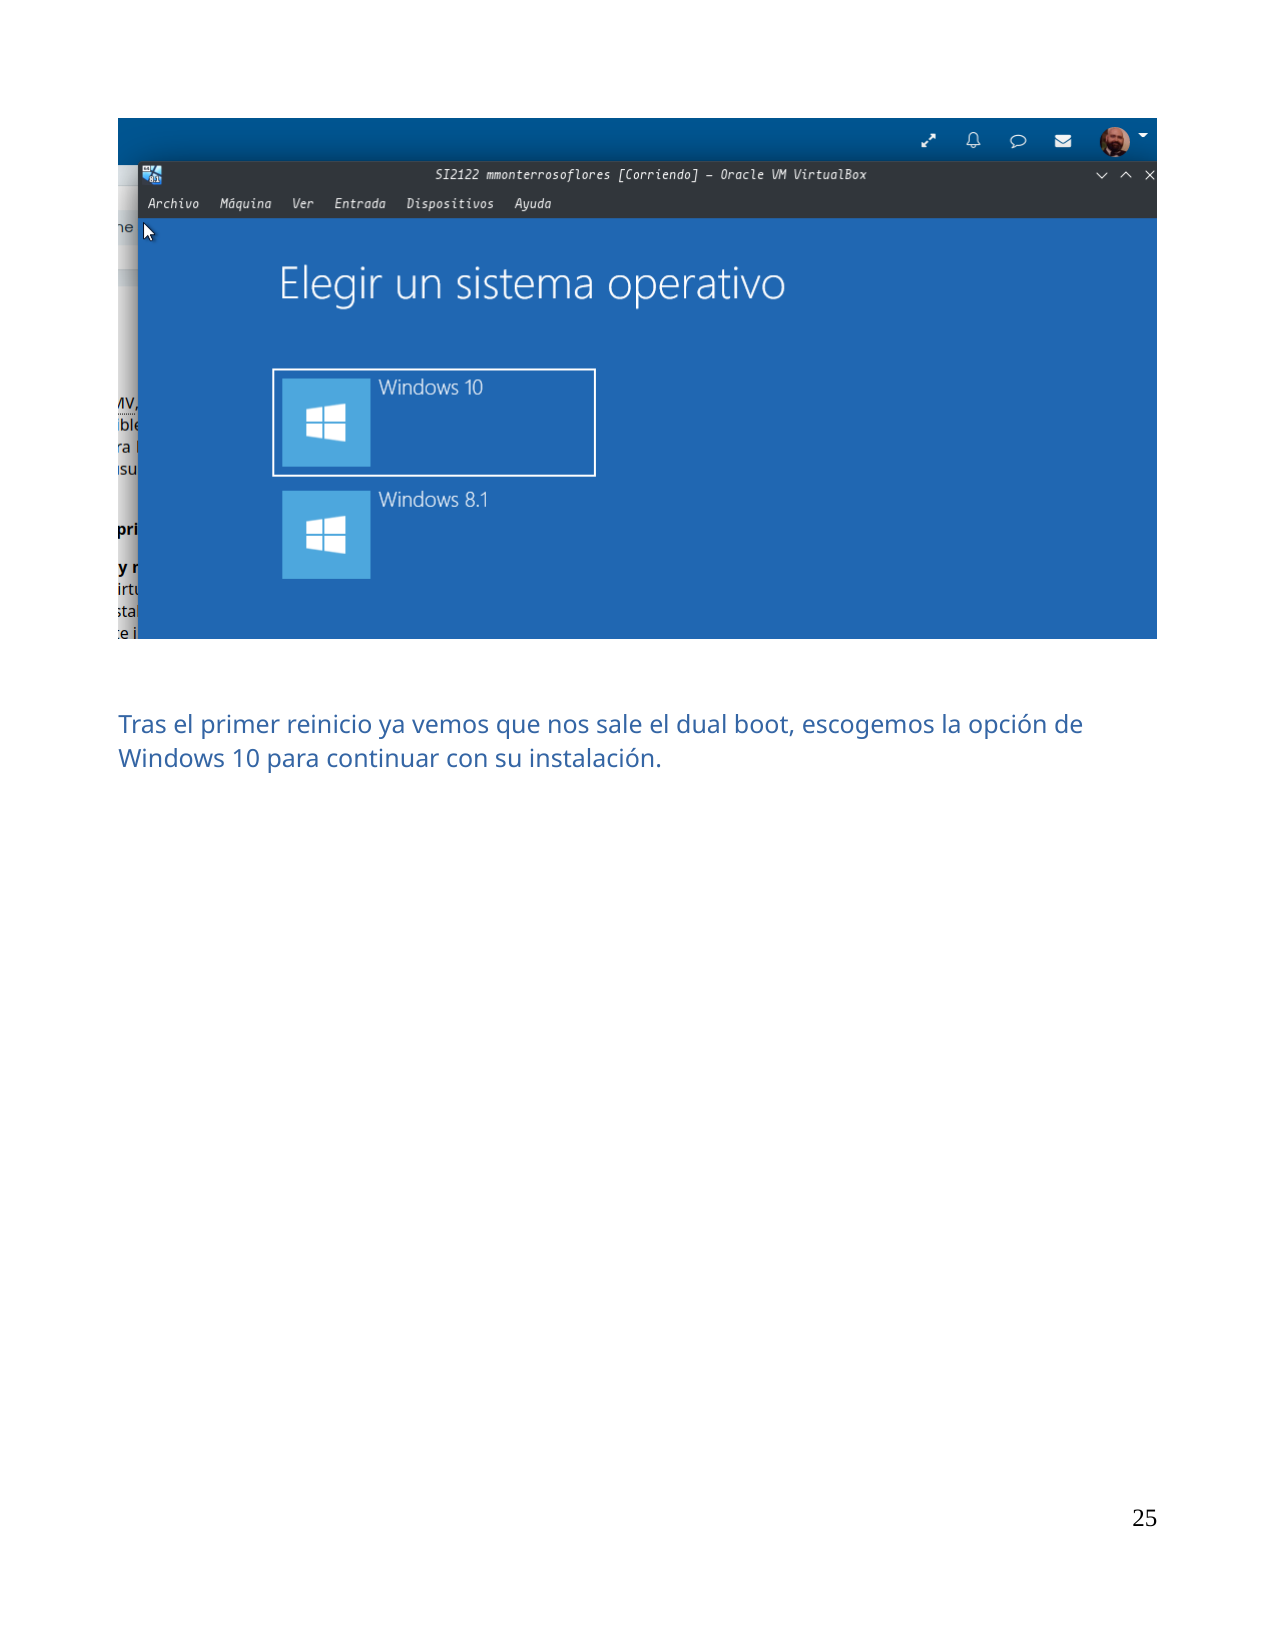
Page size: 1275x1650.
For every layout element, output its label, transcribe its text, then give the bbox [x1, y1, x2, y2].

picture [118, 118, 1157, 639]
table_header [118, 639, 1157, 673]
text Tras el primer reinicio ya vemos que nos sale el dual boot, escogemos la opción de Windows 10 para continuar con su instalación. [118, 707, 1157, 775]
